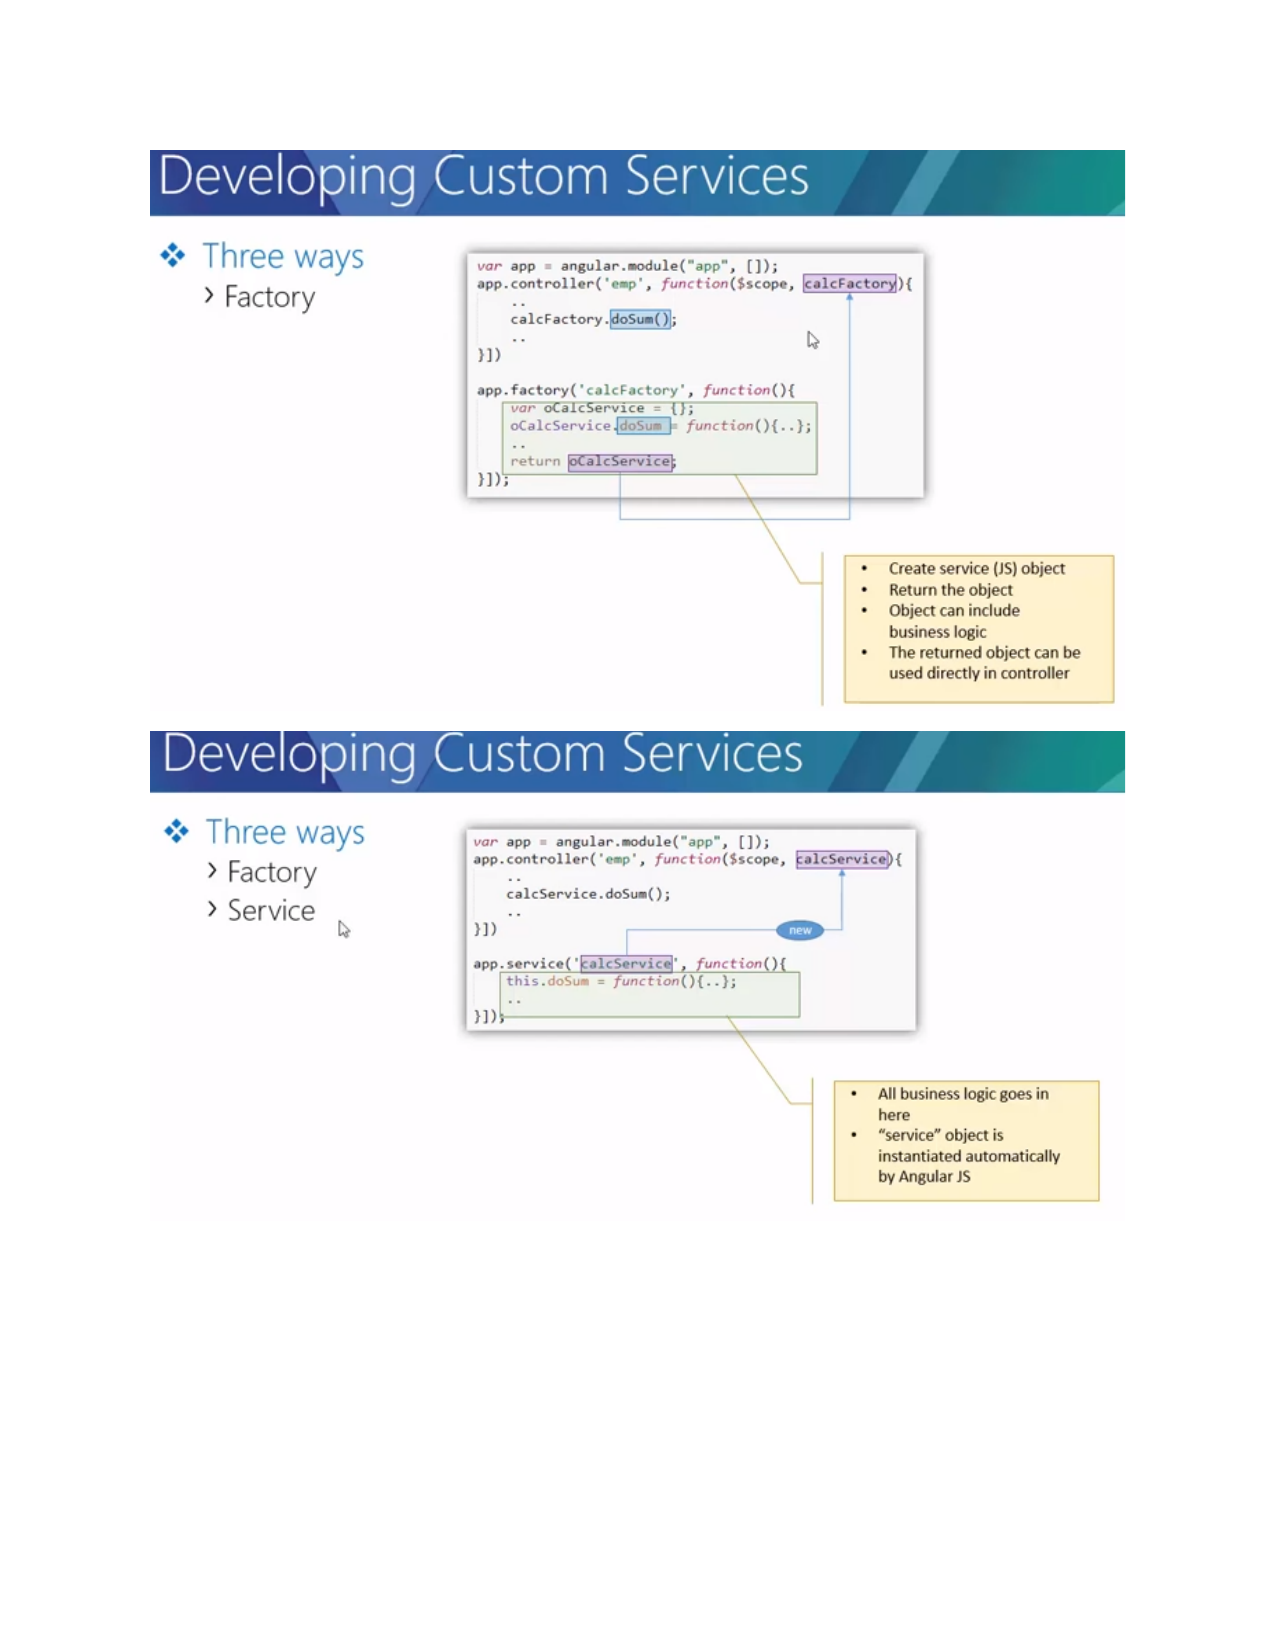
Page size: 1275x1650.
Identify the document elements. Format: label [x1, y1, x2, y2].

picture [150, 150, 1125, 711]
picture [150, 731, 1125, 1221]
